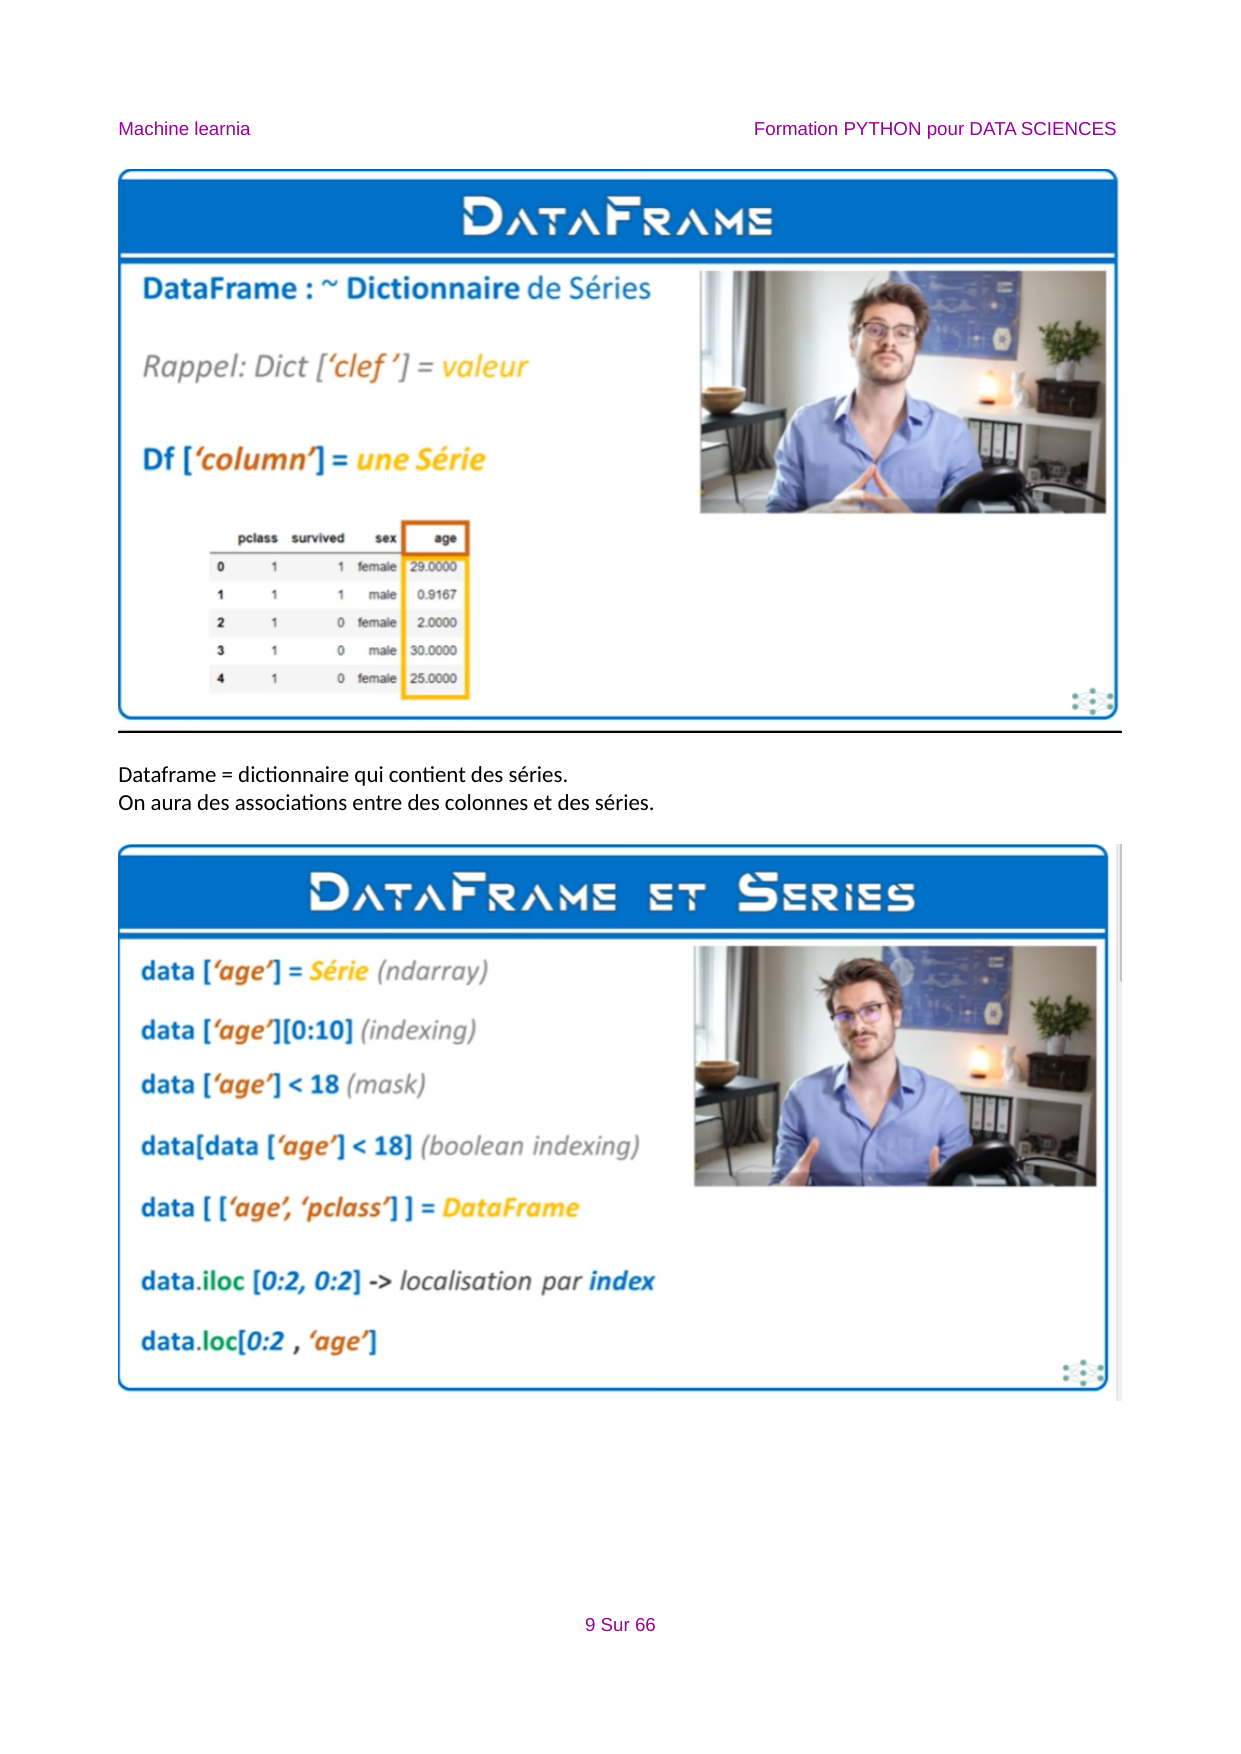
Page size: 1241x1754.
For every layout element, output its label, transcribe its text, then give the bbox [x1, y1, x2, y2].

picture [118, 169, 1122, 733]
picture [118, 844, 1122, 1401]
text Dataframe = dictionnaire qui contient des séries. [118, 760, 1122, 788]
text On aura des associations entre des colonnes et des séries. [118, 788, 1122, 816]
